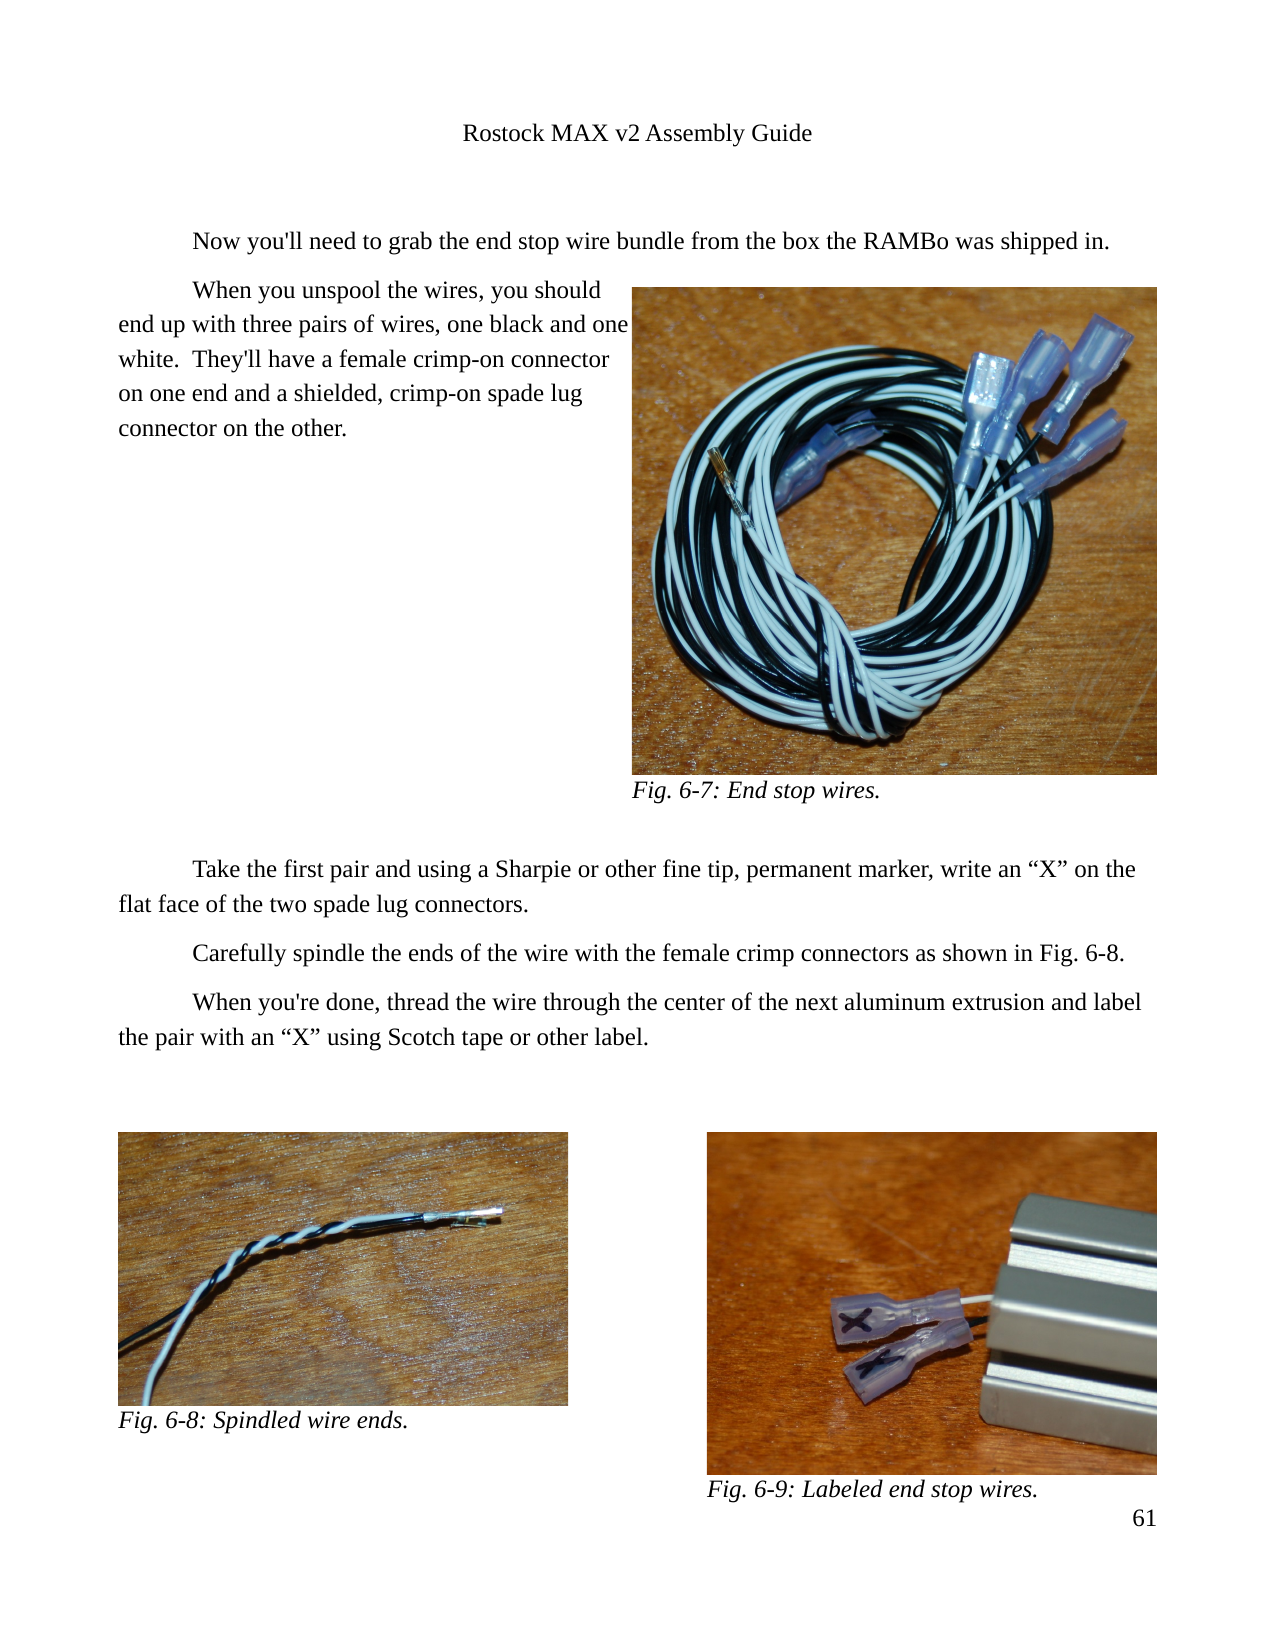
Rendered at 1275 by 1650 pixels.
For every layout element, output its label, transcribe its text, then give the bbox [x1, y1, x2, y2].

text Take the first pair and using a Sharpie or other fine tip, permanent marker, write an “X” on the flat face of the two spade lug connectors. [118, 854, 1157, 918]
text Carefully spindle the ends of the wire with the female crimp connectors as shown in Fig. 6-8. [118, 938, 1157, 967]
text Fig. 6-8: Spindled wire ends. [118, 1406, 568, 1434]
text Fig. 6-9: Labeled end stop wires. [707, 1475, 1157, 1503]
text When you unspool the wires, you should end up with three pairs of wires, one black and one white. They'll have a female crimp-on connector on one end and a shielded, crimp-on spade lug connector on the other. [118, 275, 1157, 442]
text Now you'll need to grab the end stop wire bundle from the box the RAMBo was shipped in. [118, 226, 1157, 255]
text When you're done, thread the wire through the center of the next aluminum extrusion and label the pair with an “X” using Scotch tape or other label. [118, 987, 1157, 1050]
text Fig. 6-7: End stop wires. [632, 775, 1157, 804]
picture [706, 1132, 1157, 1475]
picture [631, 287, 1157, 775]
picture [118, 1132, 569, 1406]
